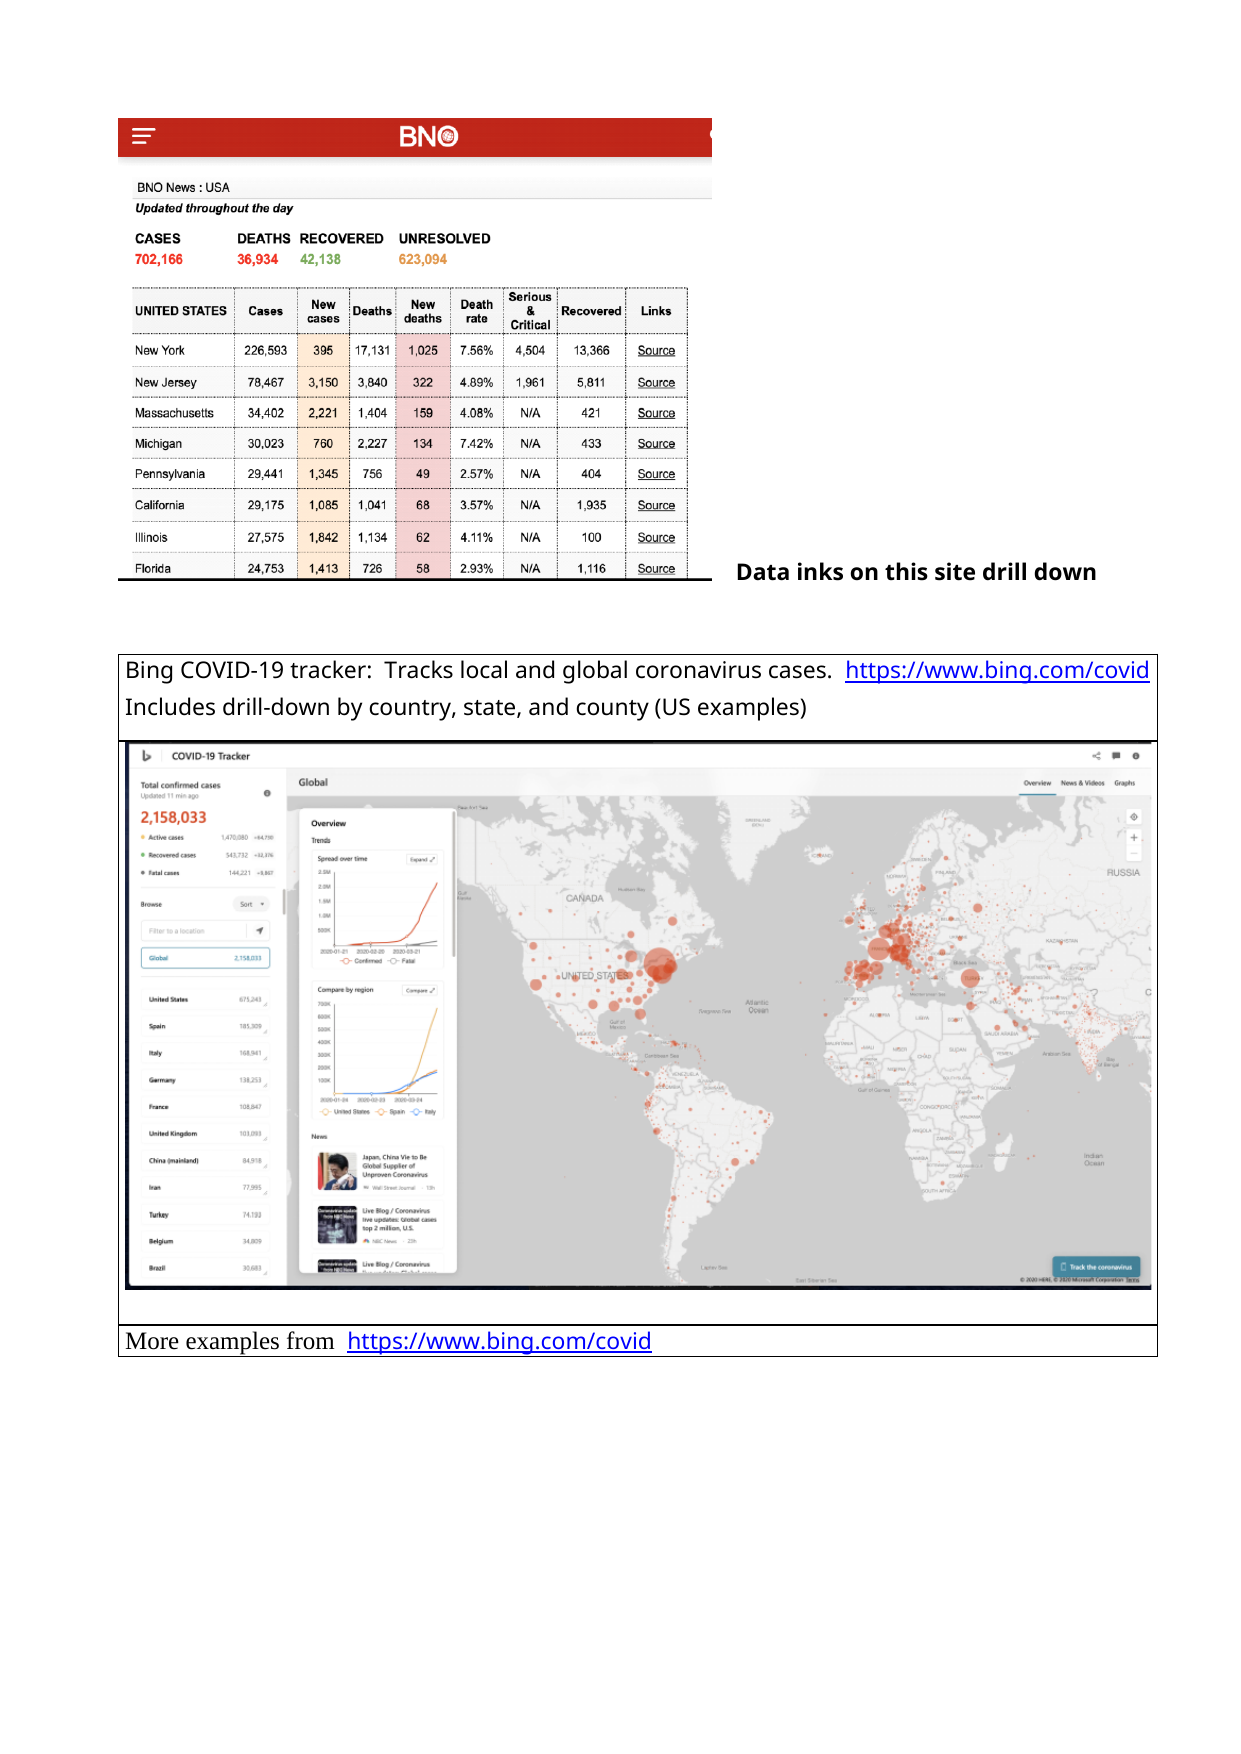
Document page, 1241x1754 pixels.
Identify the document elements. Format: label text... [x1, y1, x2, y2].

text Data inks on this site drill down [118, 118, 1122, 587]
table_cell [119, 742, 1157, 1324]
table_cell More examples from https://www.bing.com/covid [119, 1326, 1157, 1356]
table_header Bing COVID-19 tracker: Tracks local and global coronavirus cases. https://www.bing.com/covid Includes drill-down by country, state, and county (US examples) [119, 655, 1157, 740]
